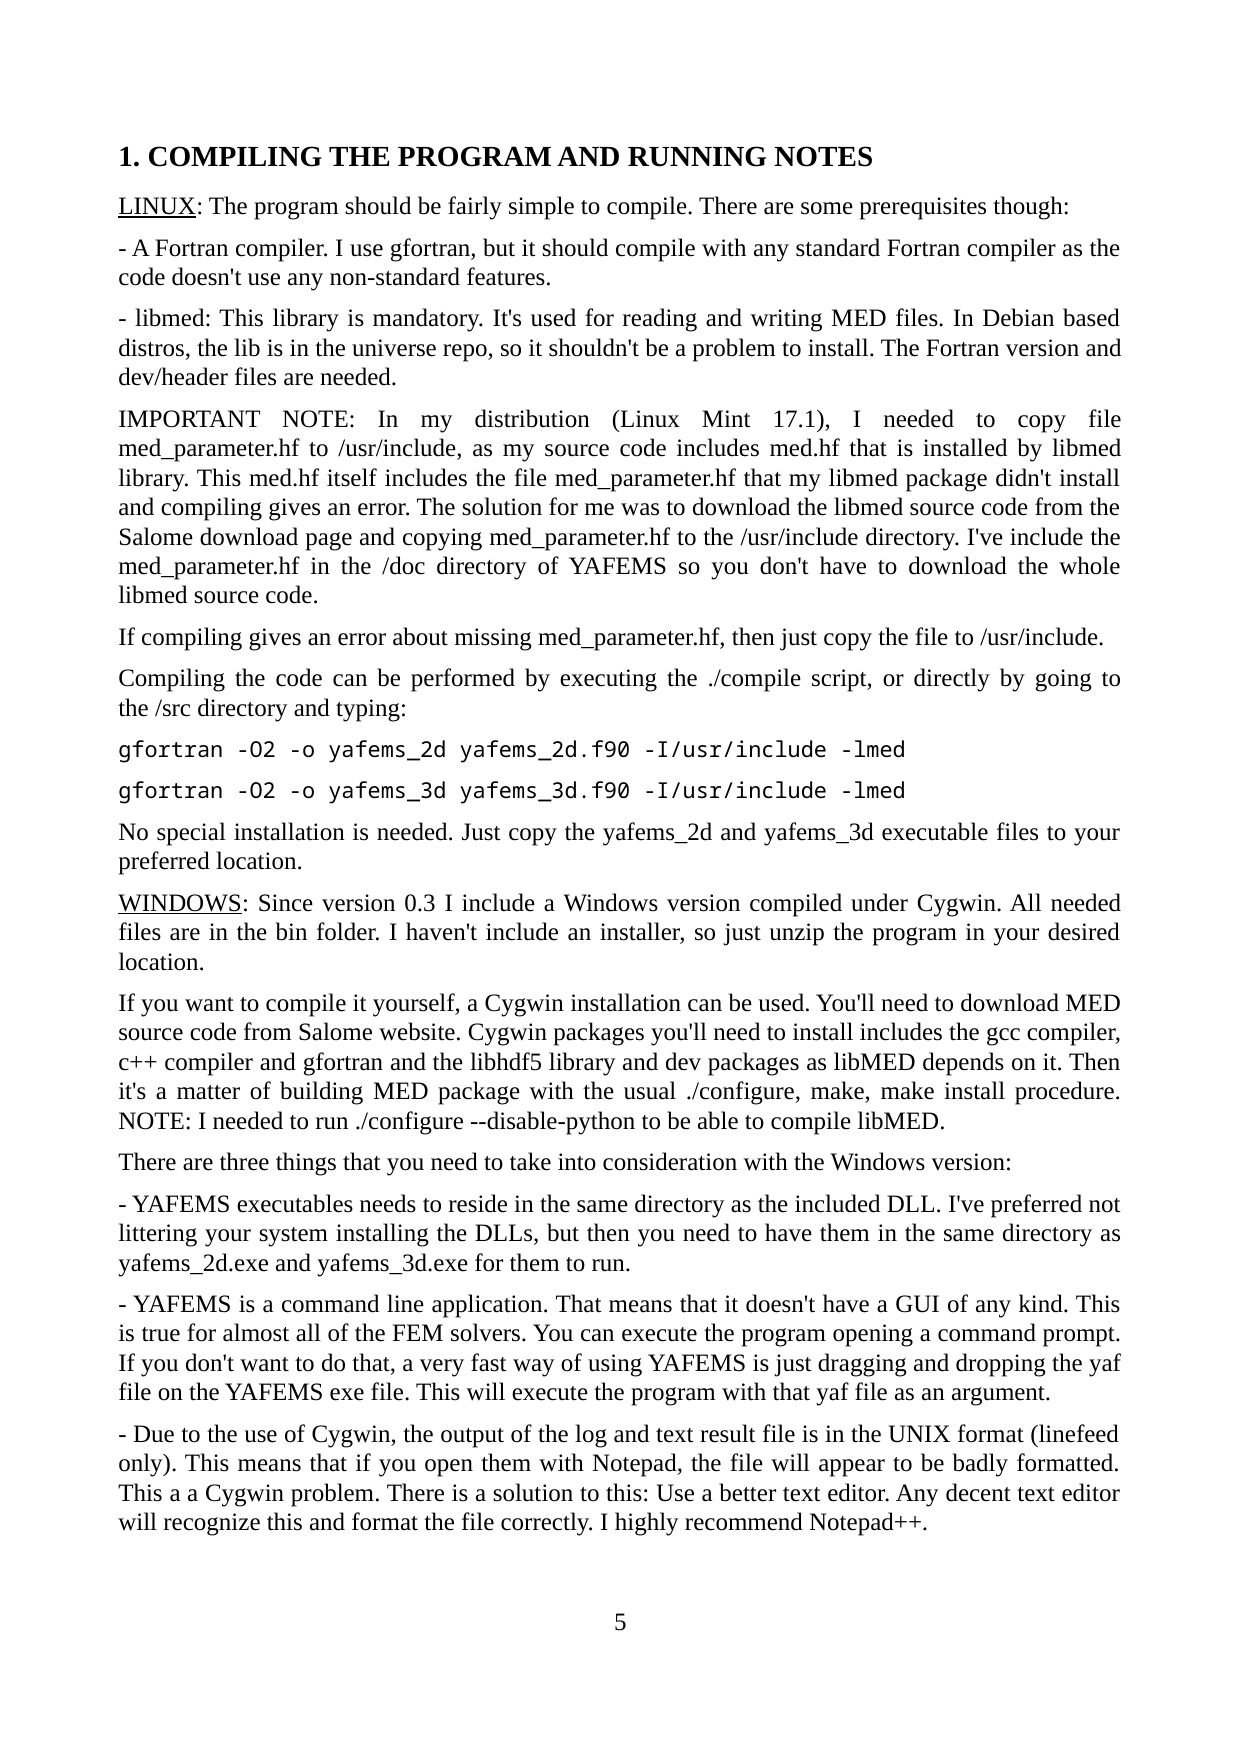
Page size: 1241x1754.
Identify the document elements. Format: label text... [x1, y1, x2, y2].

subtitle 1. COMPILING THE PROGRAM AND RUNNING NOTES [118, 143, 1122, 173]
text WINDOWS: Since version 0.3 I include a Windows version compiled under Cygwin. All needed files are in the bin folder. I haven't include an installer, so just unzip the program in your desired location. [118, 887, 1122, 976]
text If compiling gives an error about missing med_parameter.hf, then just copy the file to /usr/include. [118, 622, 1122, 651]
text gfortran -O2 -o yafems_2d yafems_2d.f90 -I/usr/include -lmed [118, 734, 1122, 763]
text Compiling the code can be performed by executing the ./compile script, or directly by going to the /src directory and typing: [118, 663, 1122, 722]
text - libmed: This library is mandatory. It's used for reading and writing MED files. In Debian based distros, the lib is in the universe repo, so it shouldn't be a problem to install. The Fortran version and dev/header files are needed. [118, 303, 1122, 392]
text - A Fortran compiler. I use gfortran, but it should compile with any standard Fortran compiler as the code doesn't use any non-standard features. [118, 232, 1122, 291]
text LINUX: The program should be fairly simple to compile. There are some prerequisites though: [118, 191, 1122, 221]
text - YAFEMS executables needs to reside in the same directory as the included DLL. I've preferred not littering your system installing the DLLs, but then you need to have them in the same directory as yafems_2d.exe and yafems_3d.exe for them to run. [118, 1188, 1122, 1277]
text - YAFEMS is a command line application. That means that it doesn't have a GUI of any kind. This is true for almost all of the FEM solvers. You can execute the program opening a command prompt. If you don't want to do that, a very fast way of using YAFEMS is just dragging and dropping the yaf file on the YAFEMS exe file. This will execute the program with that yaf file as an argument. [118, 1289, 1122, 1407]
text - Due to the use of Cygwin, the output of the log and text result file is in the UNIX format (linefeed only). This means that if you open them with Notepad, the file will appear to be badly formatted. This a a Cygwin problem. There is a solution to this: Use a better text editor. Any decent text editor will recognize this and format the file correctly. I highly recommend Notepad++. [118, 1418, 1122, 1536]
text No special installation is needed. Just copy the yafems_2d and yafems_3d executable files to your preferred location. [118, 817, 1122, 876]
text If you want to compile it yourself, a Cygwin installation can be used. You'll need to download MED source code from Salome website. Cygwin packages you'll need to install includes the gcc compiler, c++ compiler and gfortran and the libhdf5 library and dev packages as libMED depends on it. Then it's a matter of building MED package with the usual ./configure, make, make install procedure. NOTE: I needed to run ./configure --disable-python to be able to compile libMED. [118, 988, 1122, 1135]
text IMPORTANT NOTE: In my distribution (Linux Mint 17.1), I needed to copy file med_parameter.hf to /usr/include, as my source code includes med.hf that is installed by libmed library. This med.hf itself includes the file med_parameter.hf that my libmed package didn't install and compiling gives an error. The solution for me was to download the libmed source code from the Salome download page and copying med_parameter.hf to the /usr/include directory. I've include the med_parameter.hf in the /doc directory of YAFEMS so you don't have to download the whole libmed source code. [118, 403, 1122, 610]
text gfortran -O2 -o yafems_3d yafems_3d.f90 -I/usr/include -lmed [118, 775, 1122, 805]
text There are three things that you need to take into consideration with the Windows version: [118, 1147, 1122, 1177]
